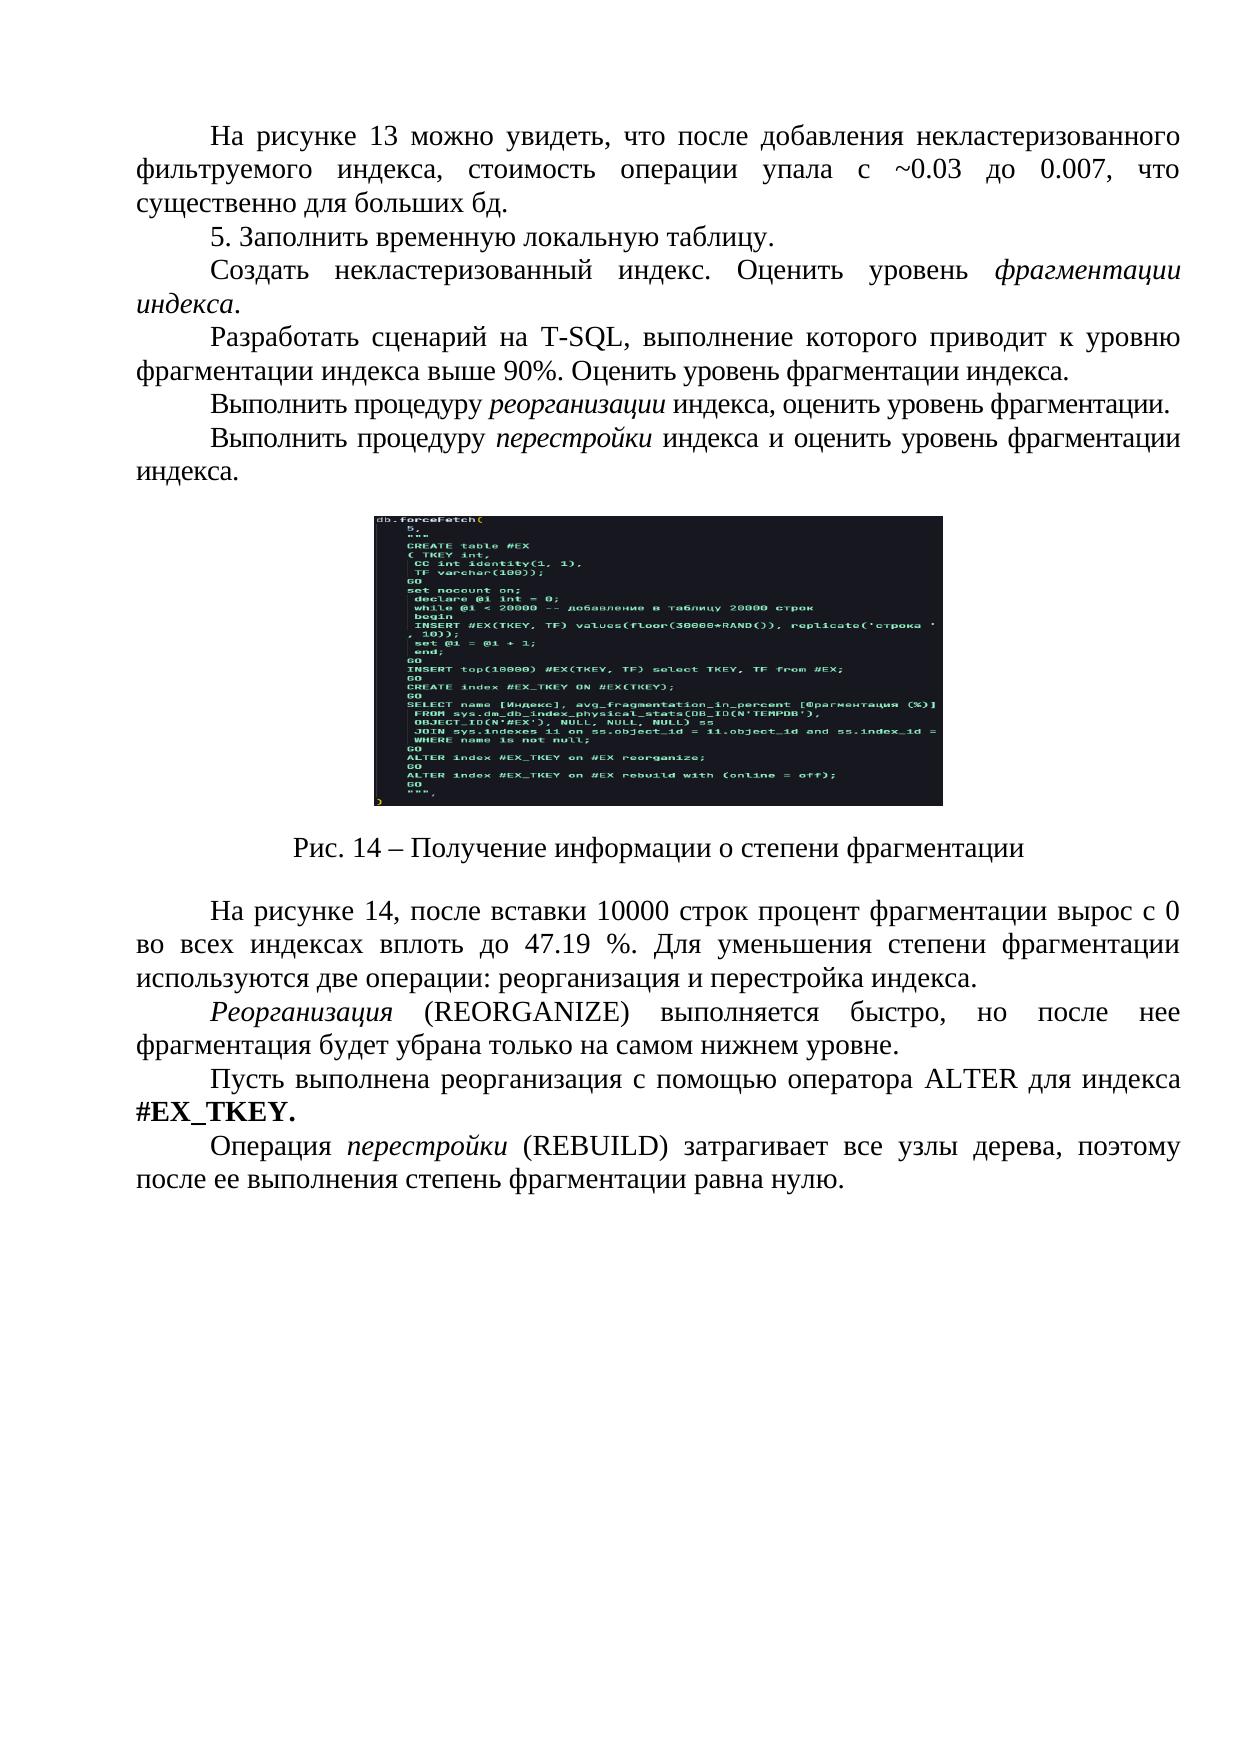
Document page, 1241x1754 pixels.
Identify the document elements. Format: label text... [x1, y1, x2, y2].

text Разработать сценарий на T-SQL, выполнение которого приводит к уровню фрагментации индекса выше 90%. Оценить уровень фрагментации индекса. [136, 319, 1181, 386]
text Выполнить процедуру реорганизации индекса, оценить уровень фрагментации. [136, 386, 1181, 420]
text На рисунке 13 можно увидеть, что после добавления некластеризованного фильтруемого индекса, стоимость операции упала с ~0.03 до 0.007, что существенно для больших бд. [136, 118, 1181, 219]
text На рисунке 14, после вставки 10000 строк процент фрагментации вырос с 0 во всех индексах вплоть до 47.19 %. Для уменьшения степени фрагментации используются две операции: реорганизация и перестройка индекса. [136, 893, 1181, 994]
text Пусть выполнена реорганизация с помощью оператора ALTER для индекса #EX_TKEY. [136, 1061, 1181, 1128]
text Реорганизация (REORGANIZE) выполняется быстро, но после нее фрагментация будет убрана только на самом нижнем уровне. [136, 994, 1181, 1061]
text Выполнить процедуру перестройки индекса и оценить уровень фрагментации индекса. [136, 420, 1181, 487]
picture [374, 516, 943, 806]
text Операция перестройки (REBUILD) затрагивает все узлы дерева, поэтому после ее выполнения степень фрагментации равна нулю. [136, 1128, 1181, 1195]
text Создать некластеризованный индекс. Оценить уровень фрагментации индекса. [136, 252, 1181, 319]
text Рис. 14 – Получение информации о степени фрагментации [136, 830, 1181, 864]
text 5. Заполнить временную локальную таблицу. [136, 219, 1181, 252]
